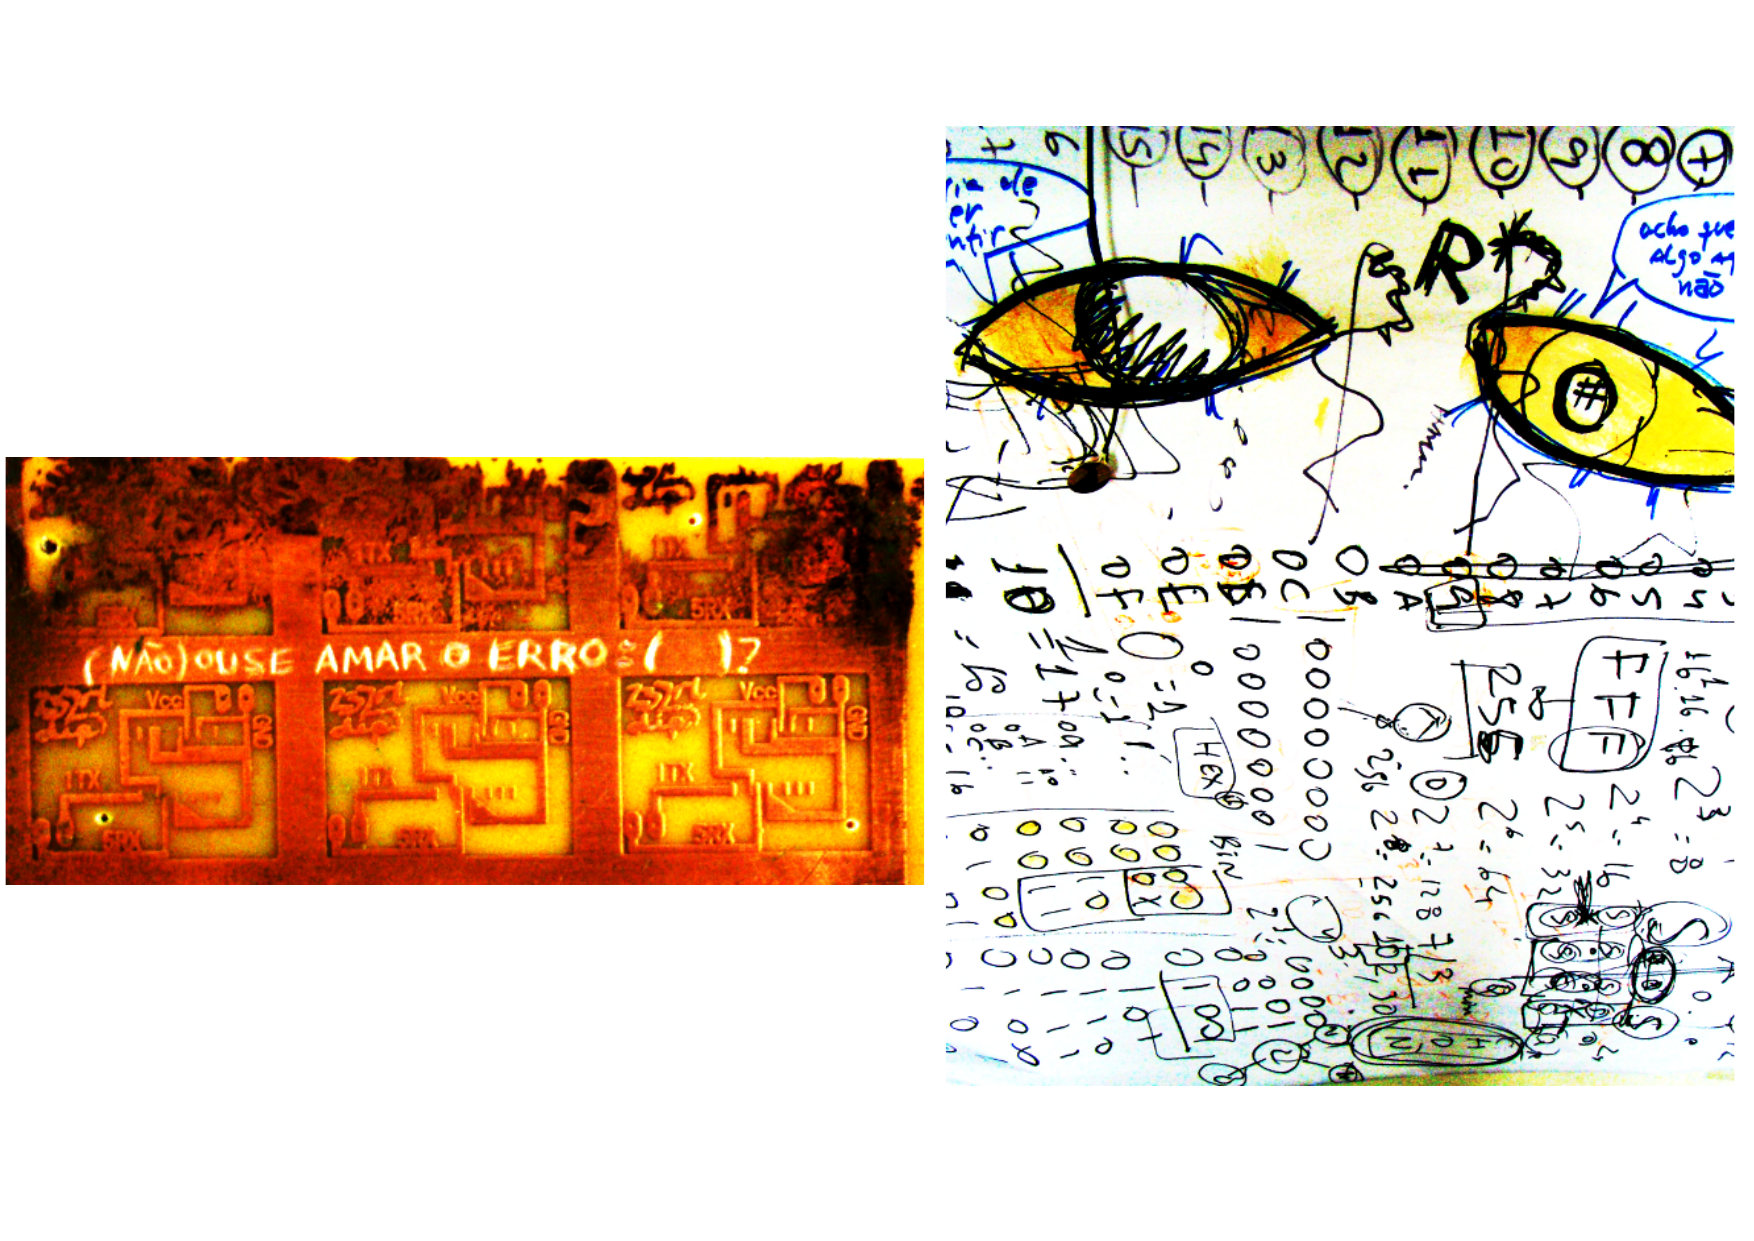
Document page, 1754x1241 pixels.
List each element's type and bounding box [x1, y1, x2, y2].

picture [5, 457, 925, 885]
picture [945, 126, 1735, 1086]
